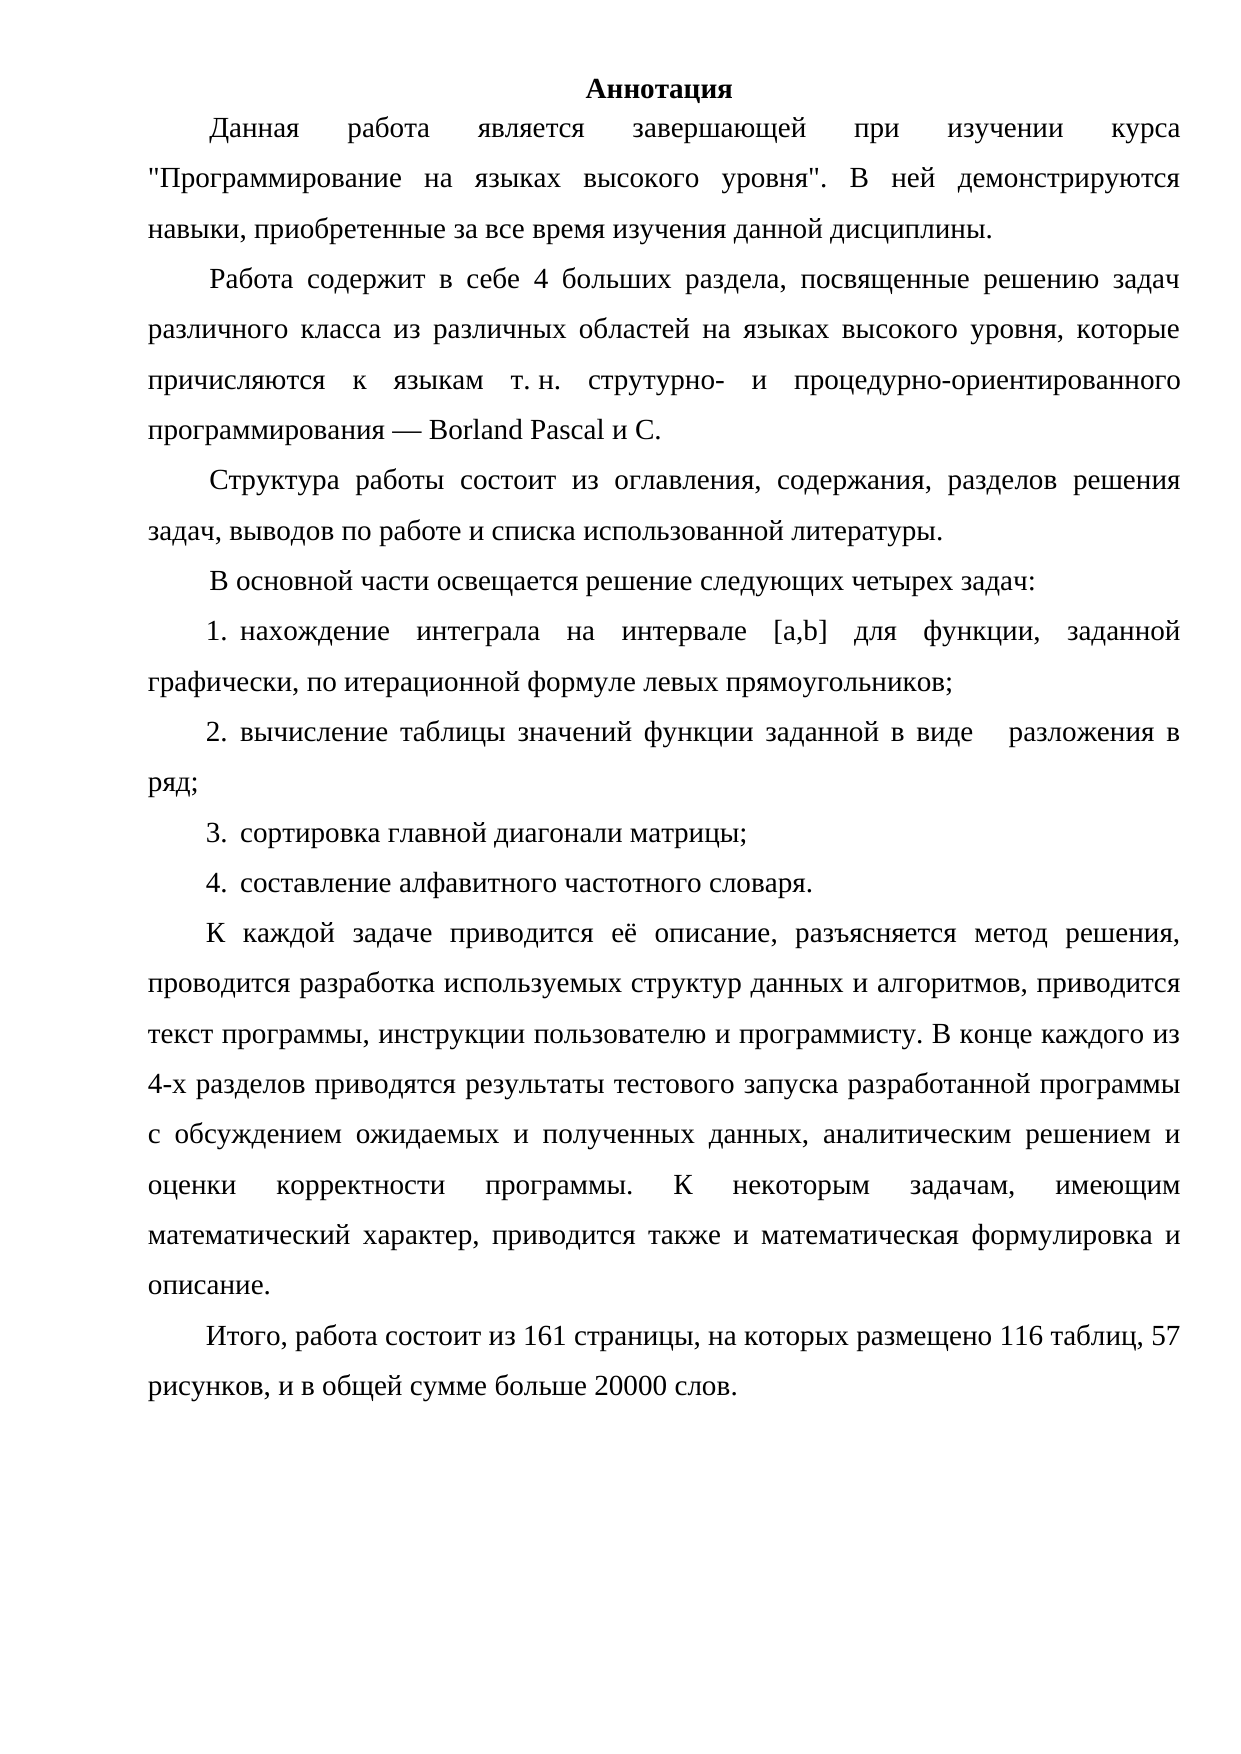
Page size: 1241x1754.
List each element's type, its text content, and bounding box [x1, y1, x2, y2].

list вычисление таблицы значений функции заданной в виде разложения в ряд; [148, 714, 1181, 798]
text Итого, работа состоит из 161 страницы, на которых размещено 116 таблиц, 57 рисунков, и в общей сумме больше 20000 слов. [148, 1318, 1181, 1402]
list сортировка главной диагонали матрицы; [148, 815, 1181, 848]
text Аннотация [148, 71, 1113, 104]
text Работа содержит в себе 4 больших раздела, посвященные решению задач различного класса из различных областей на языках высокого уровня, которые причисляются к языкам т. н. струтурно- и процедурно-ориентированного программирования — Borland Pascal и C. [148, 261, 1181, 446]
list нахождение интеграла на интервале [a,b] для функции, заданной графически, по итерационной формуле левых прямоугольников; [148, 613, 1181, 697]
text В основной части освещается решение следующих четырех задач: [148, 563, 1181, 597]
text Данная работа является завершающей при изучении курса "Программирование на языках высокого уровня". В ней демонстрируются навыки, приобретенные за все время изучения данной дисциплины. [148, 110, 1181, 244]
text Структура работы состоит из оглавления, содержания, разделов решения задач, выводов по работе и списка использованной литературы. [148, 462, 1181, 546]
text К каждой задаче приводится её описание, разъясняется метод решения, проводится разработка используемых структур данных и алгоритмов, приводится текст программы, инструкции пользователю и программисту. В конце каждого из 4-х разделов приводятся результаты тестового запуска разработанной программы с обсуждением ожидаемых и полученных данных, аналитическим решением и оценки корректности программы. К некоторым задачам, имеющим математический характер, приводится также и математическая формулировка и описание. [148, 915, 1181, 1301]
list составление алфавитного частотного словаря. [148, 865, 1181, 898]
